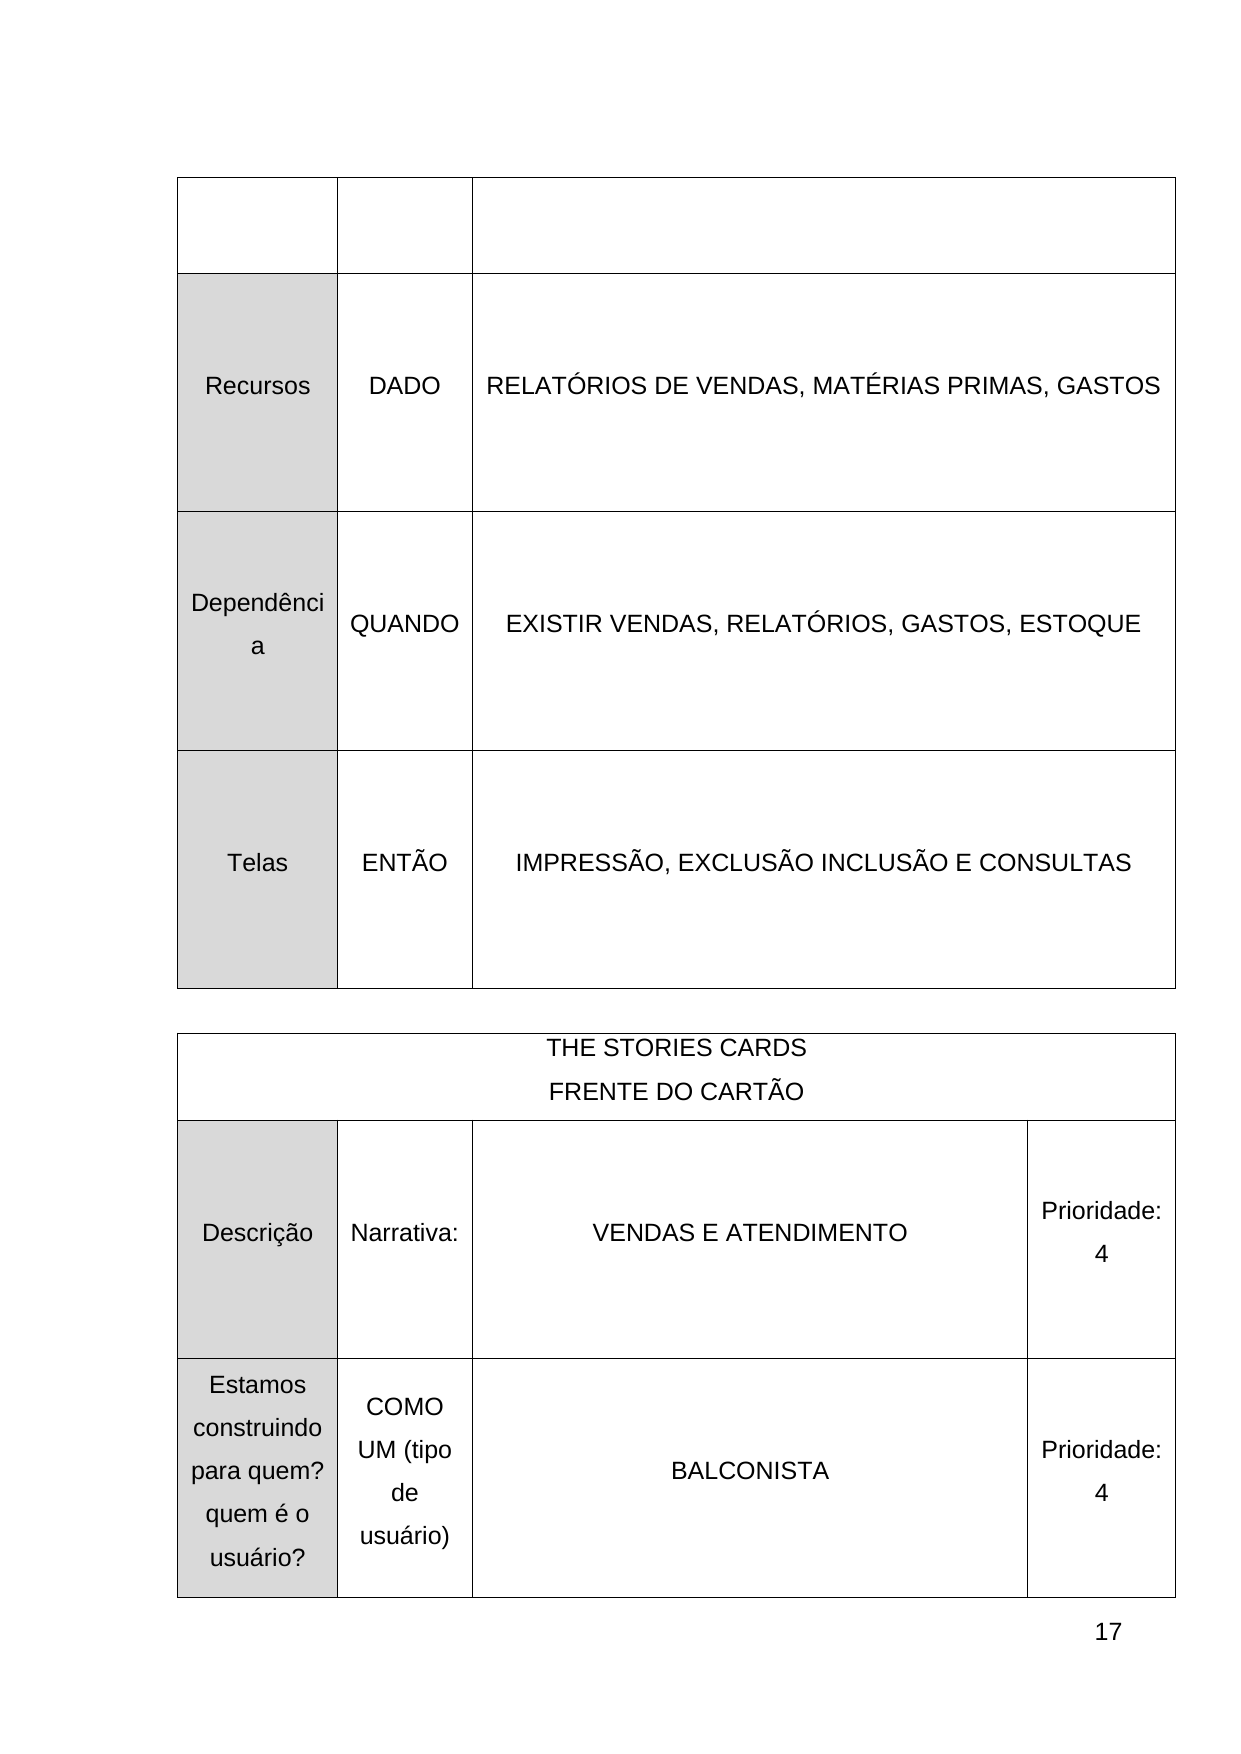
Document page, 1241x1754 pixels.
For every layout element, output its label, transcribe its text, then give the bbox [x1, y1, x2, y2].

table_cell [1176, 559, 1190, 607]
table_cell [1176, 416, 1190, 463]
table_cell [1176, 1549, 1190, 1597]
table_cell Dependência [178, 512, 337, 750]
table_header THE STORIES CARDS [178, 1034, 1175, 1076]
table_cell [1176, 654, 1190, 702]
table_cell DADO [338, 274, 472, 511]
table_cell [1176, 1120, 1190, 1167]
table_cell Telas [178, 751, 337, 988]
table_cell Descrição [178, 1121, 337, 1358]
table_cell Prioridade:4 [1028, 1121, 1175, 1358]
table_cell Recursos [178, 274, 337, 511]
table_cell QUANDO [338, 512, 472, 750]
table_cell [1176, 177, 1190, 225]
table_cell [1176, 511, 1190, 559]
table_header [1176, 1033, 1190, 1076]
table_cell [1176, 464, 1190, 511]
table_cell [1176, 750, 1190, 797]
table_cell EXISTIR VENDAS, RELATÓRIOS, GASTOS, ESTOQUE [473, 512, 1175, 750]
table_cell [1176, 1263, 1190, 1310]
table_cell [1176, 702, 1190, 750]
table_cell [1176, 368, 1190, 416]
table_cell ENTÃO [338, 751, 472, 988]
table_cell [1176, 1406, 1190, 1453]
table_cell [1176, 1310, 1190, 1358]
table_cell Prioridade:4 [1028, 1359, 1175, 1597]
table_cell COMO UM (tipo de usuário) [338, 1359, 472, 1597]
table_cell [1176, 893, 1190, 941]
table_cell BALCONISTA [473, 1359, 1027, 1597]
table_cell FRENTE DO CARTÃO [178, 1076, 1175, 1119]
table_cell [1176, 941, 1190, 988]
table_cell [1176, 1358, 1190, 1406]
table_cell [1176, 1454, 1190, 1501]
table_cell [1176, 798, 1190, 845]
table_cell [1176, 845, 1190, 893]
table_cell RELATÓRIOS DE VENDAS, MATÉRIAS PRIMAS, GASTOS [473, 274, 1175, 511]
table_cell [1176, 1167, 1190, 1215]
table_cell [1176, 607, 1190, 654]
table_cell [1176, 1215, 1190, 1263]
table_cell [1176, 273, 1190, 320]
table_cell Estamos construindo para quem? quem é o usuário? [178, 1359, 337, 1597]
table_cell [1176, 1501, 1190, 1549]
table_cell IMPRESSÃO, EXCLUSÃO INCLUSÃO E CONSULTAS [473, 751, 1175, 988]
table_cell [1176, 320, 1190, 368]
table_cell Narrativa: [338, 1121, 472, 1358]
table_cell VENDAS E ATENDIMENTO [473, 1121, 1027, 1358]
table_cell [1176, 225, 1190, 273]
table_cell [1176, 1076, 1190, 1119]
